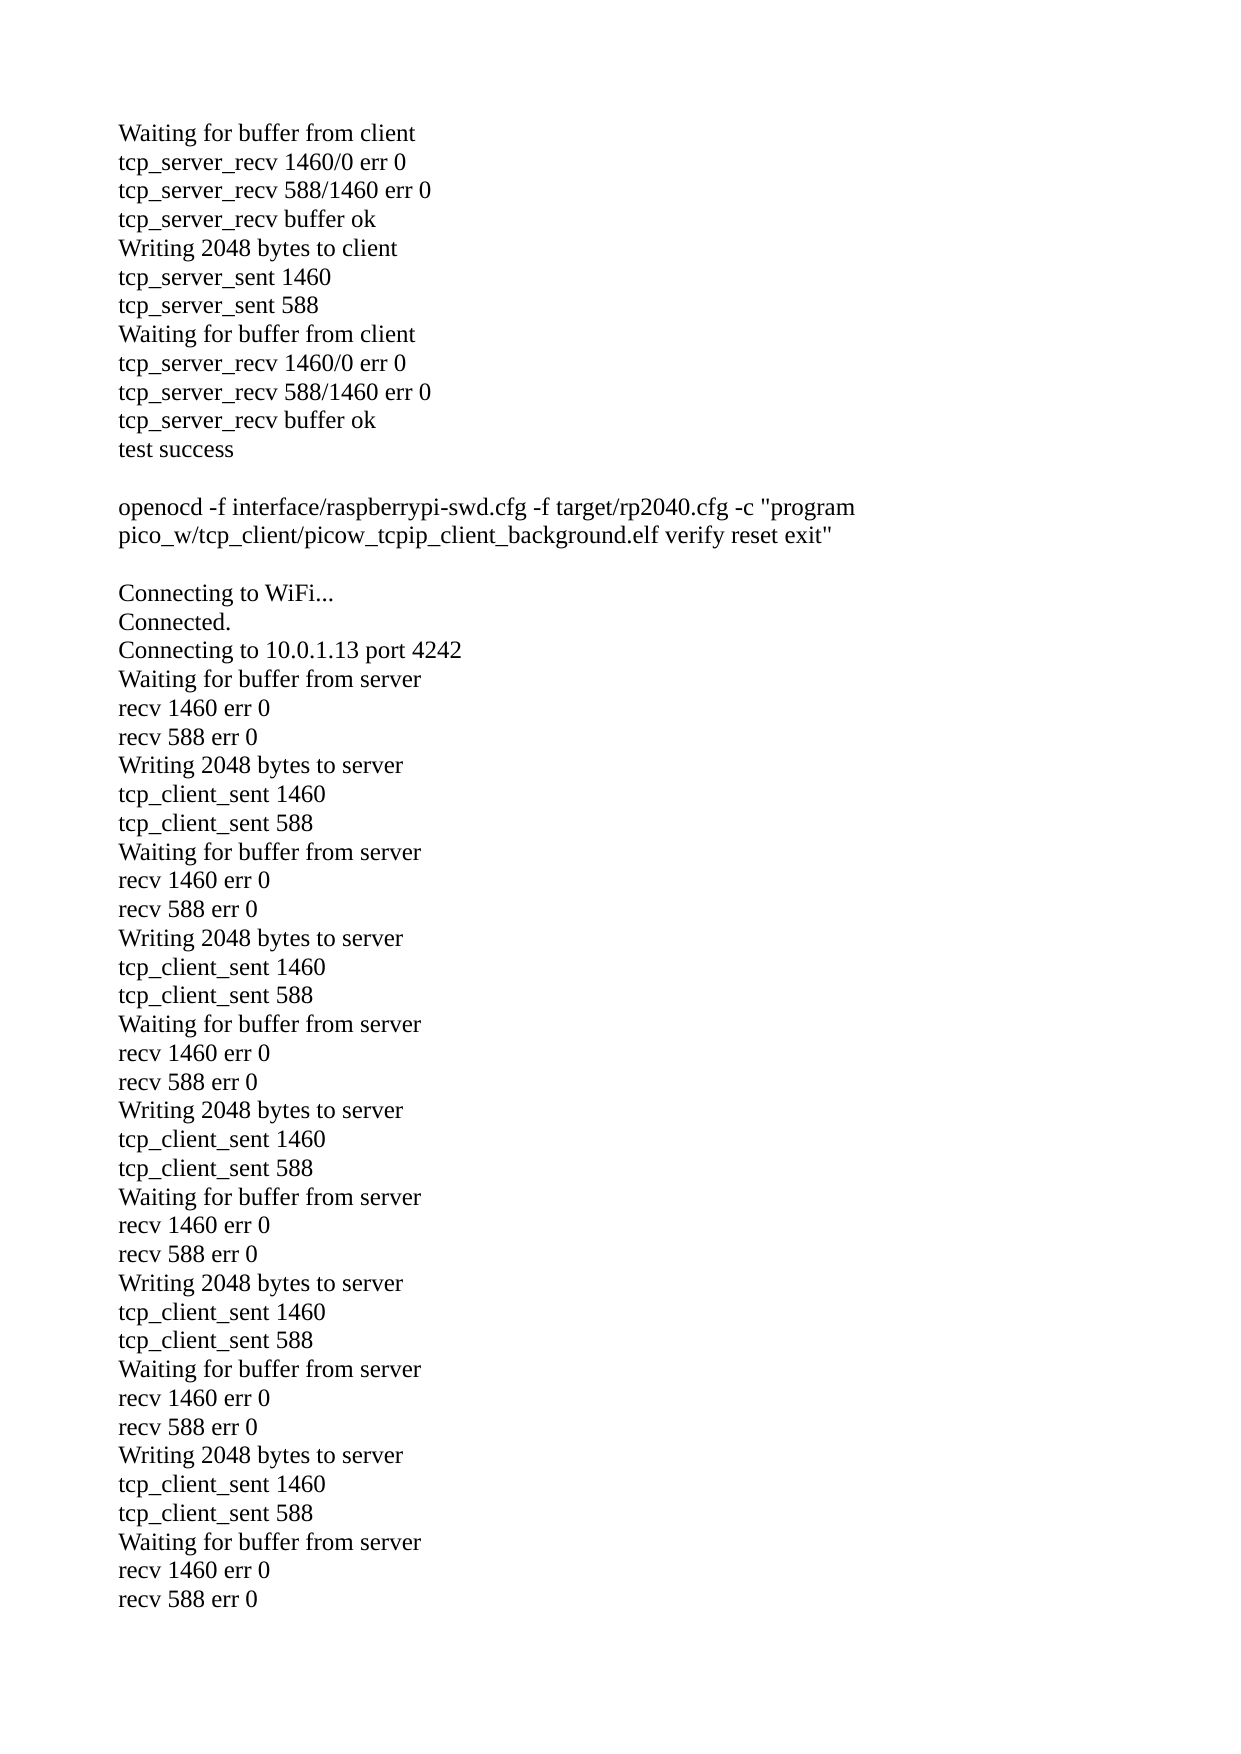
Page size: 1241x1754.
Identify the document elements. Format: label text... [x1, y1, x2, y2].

text recv 588 err 0 [118, 1584, 1122, 1613]
text tcp_server_sent 588 [118, 291, 1122, 319]
text tcp_client_sent 1460 [118, 779, 1122, 808]
text tcp_server_recv 1460/0 err 0 [118, 147, 1122, 176]
text recv 1460 err 0 [118, 866, 1122, 894]
text Connecting to 10.0.1.13 port 4242 [118, 636, 1122, 664]
text Writing 2048 bytes to server [118, 751, 1122, 779]
text tcp_client_sent 588 [118, 1326, 1122, 1354]
text Waiting for buffer from server [118, 837, 1122, 866]
text tcp_server_recv 1460/0 err 0 [118, 348, 1122, 377]
text recv 1460 err 0 [118, 693, 1122, 722]
text Connecting to WiFi... [118, 578, 1122, 607]
text tcp_server_recv 588/1460 err 0 [118, 176, 1122, 204]
text Writing 2048 bytes to server [118, 1096, 1122, 1124]
text Waiting for buffer from server [118, 1354, 1122, 1383]
text tcp_server_recv buffer ok [118, 204, 1122, 233]
text tcp_client_sent 1460 [118, 1297, 1122, 1326]
text recv 588 err 0 [118, 894, 1122, 923]
text recv 588 err 0 [118, 722, 1122, 751]
text recv 1460 err 0 [118, 1556, 1122, 1584]
text recv 1460 err 0 [118, 1383, 1122, 1412]
text Waiting for buffer from client [118, 118, 1122, 147]
text recv 588 err 0 [118, 1067, 1122, 1096]
text Writing 2048 bytes to server [118, 1268, 1122, 1297]
text openocd -f interface/raspberrypi-swd.cfg -f target/rp2040.cfg -c "program pico_w/tcp_client/picow_tcpip_client_background.elf verify reset exit" [118, 492, 1122, 549]
text tcp_client_sent 588 [118, 1498, 1122, 1527]
text Writing 2048 bytes to server [118, 1441, 1122, 1469]
text Waiting for buffer from server [118, 1009, 1122, 1038]
text Writing 2048 bytes to client [118, 233, 1122, 262]
text tcp_server_recv buffer ok [118, 406, 1122, 434]
text tcp_client_sent 1460 [118, 1469, 1122, 1498]
text tcp_client_sent 1460 [118, 1124, 1122, 1153]
text tcp_client_sent 588 [118, 808, 1122, 837]
text Waiting for buffer from client [118, 319, 1122, 348]
text tcp_client_sent 588 [118, 981, 1122, 1009]
text tcp_server_recv 588/1460 err 0 [118, 377, 1122, 406]
text recv 588 err 0 [118, 1239, 1122, 1268]
text Waiting for buffer from server [118, 1182, 1122, 1211]
text recv 588 err 0 [118, 1412, 1122, 1441]
text recv 1460 err 0 [118, 1211, 1122, 1239]
text tcp_client_sent 1460 [118, 952, 1122, 981]
text Waiting for buffer from server [118, 664, 1122, 693]
text test success [118, 434, 1122, 463]
text Writing 2048 bytes to server [118, 923, 1122, 952]
text recv 1460 err 0 [118, 1038, 1122, 1067]
text tcp_server_sent 1460 [118, 262, 1122, 291]
text tcp_client_sent 588 [118, 1153, 1122, 1182]
text Connected. [118, 607, 1122, 636]
text Waiting for buffer from server [118, 1527, 1122, 1556]
